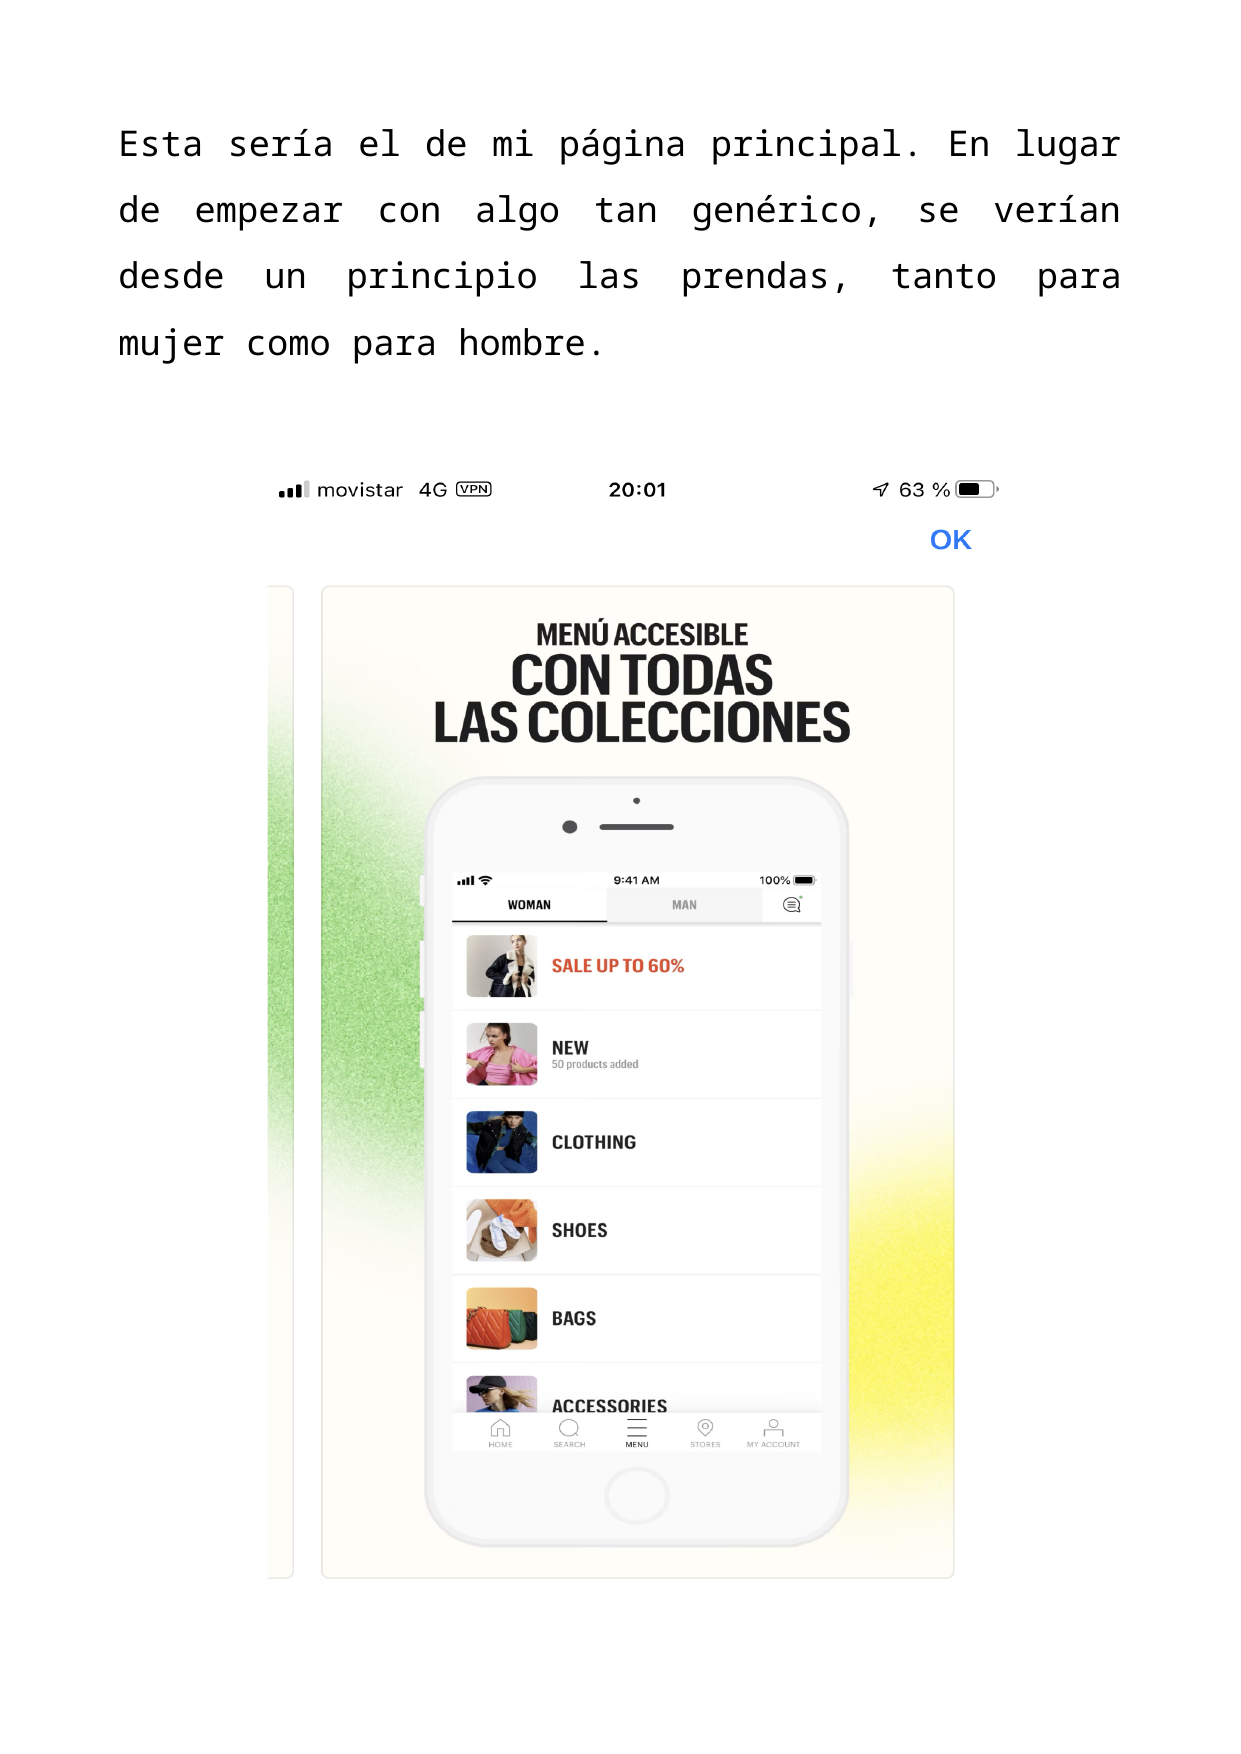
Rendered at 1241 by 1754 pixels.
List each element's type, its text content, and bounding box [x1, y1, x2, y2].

picture [267, 473, 1008, 1635]
text Esta sería el de mi página principal. En lugar de empezar con algo tan genérico, se verían desde un principio las prendas, tanto para mujer como para hombre. [118, 118, 1122, 366]
